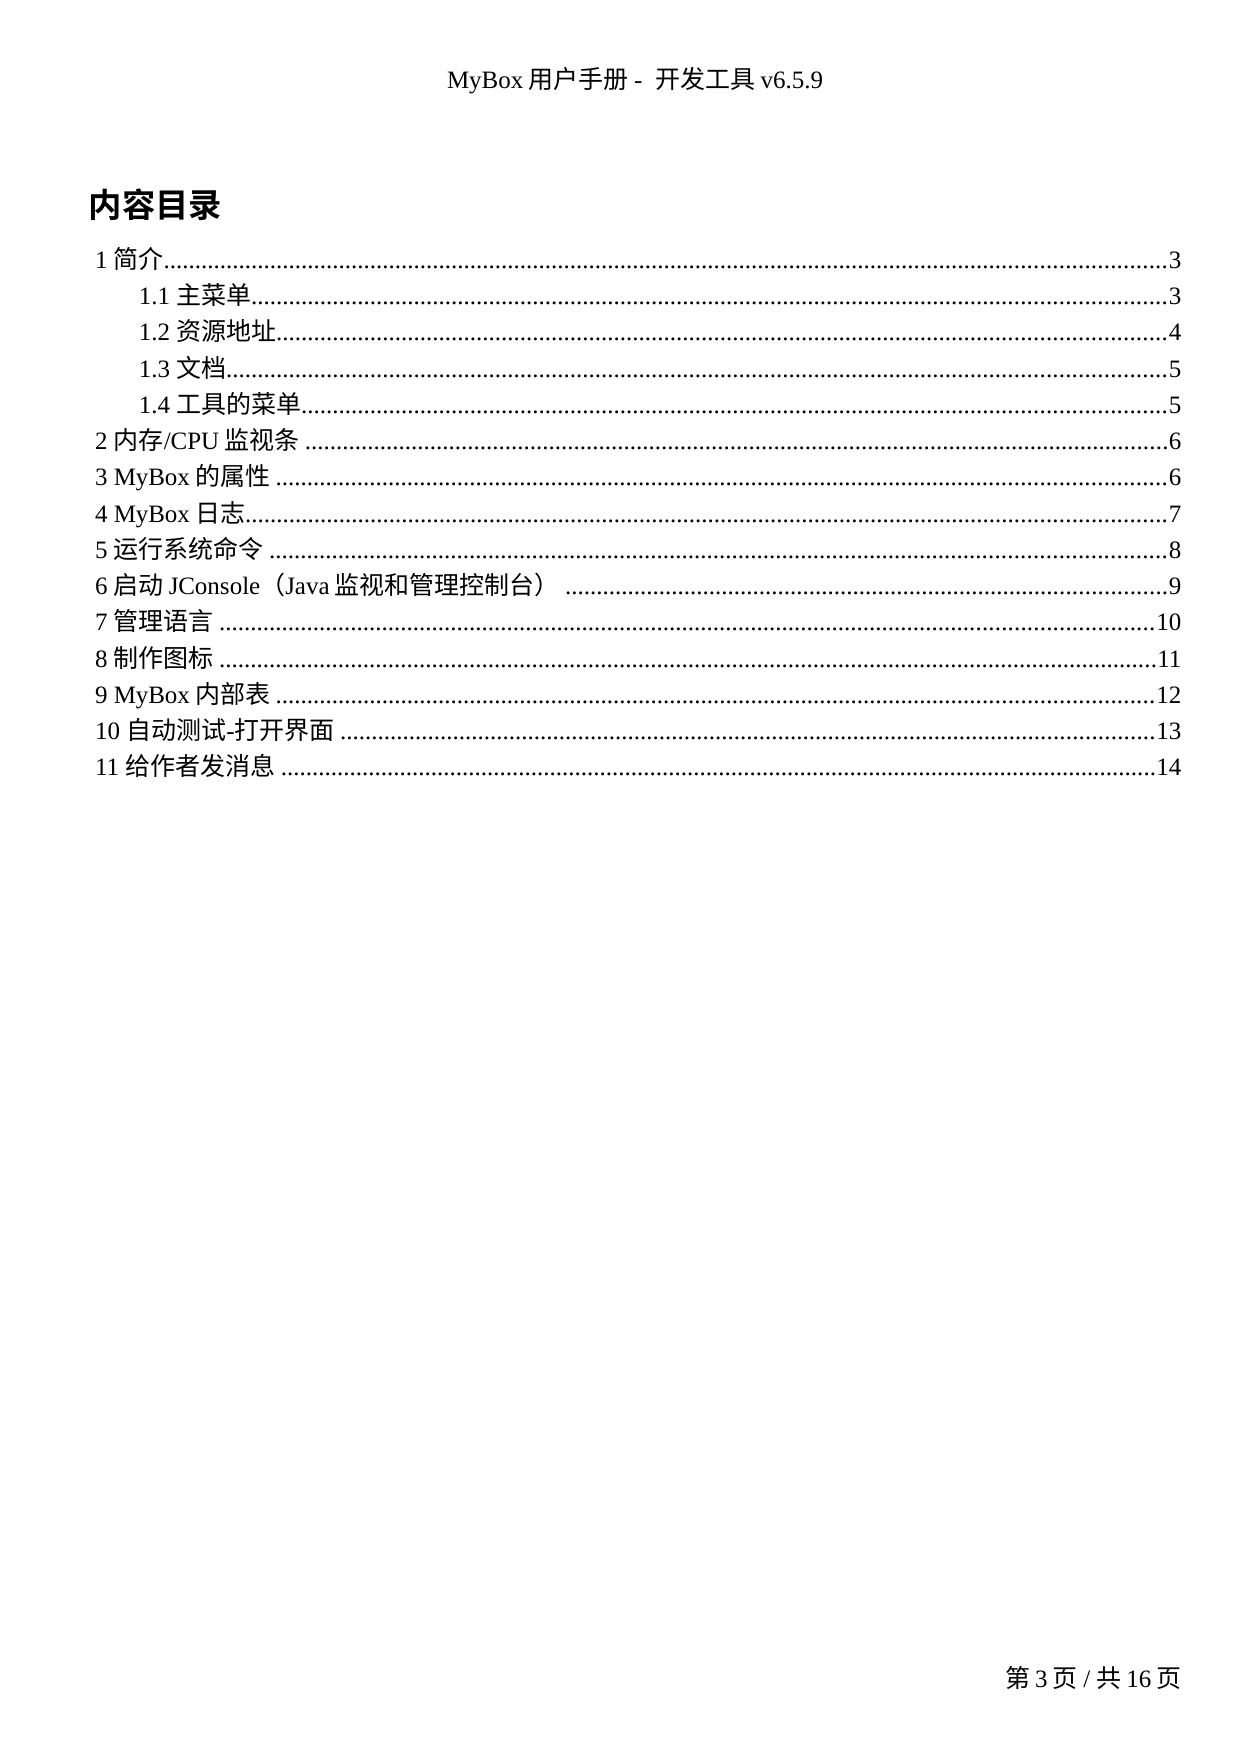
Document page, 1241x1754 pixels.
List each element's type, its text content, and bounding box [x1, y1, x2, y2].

text 2 内存/CPU监视条 6 [88, 421, 1181, 457]
text 3 MyBox的属性 6 [88, 457, 1181, 493]
text 6 启动JConsole（Java监视和管理控制台） 9 [88, 566, 1181, 602]
text 1 简介 3 [88, 239, 1181, 276]
text 1.3 文档 5 [132, 348, 1181, 384]
text 10 自动测试-打开界面 13 [88, 711, 1181, 747]
text 8 制作图标 11 [88, 638, 1181, 674]
text 11 给作者发消息 14 [88, 747, 1181, 783]
text 7 管理语言 10 [88, 602, 1181, 638]
text 4 MyBox日志 7 [88, 493, 1181, 529]
subtitle 内容目录 [88, 178, 1181, 227]
text 1.2 资源地址 4 [132, 312, 1181, 348]
text 1.4 工具的菜单 5 [132, 384, 1181, 421]
text 9 MyBox内部表 12 [88, 674, 1181, 711]
text 1.1 主菜单 3 [132, 276, 1181, 312]
text 5 运行系统命令 8 [88, 529, 1181, 566]
